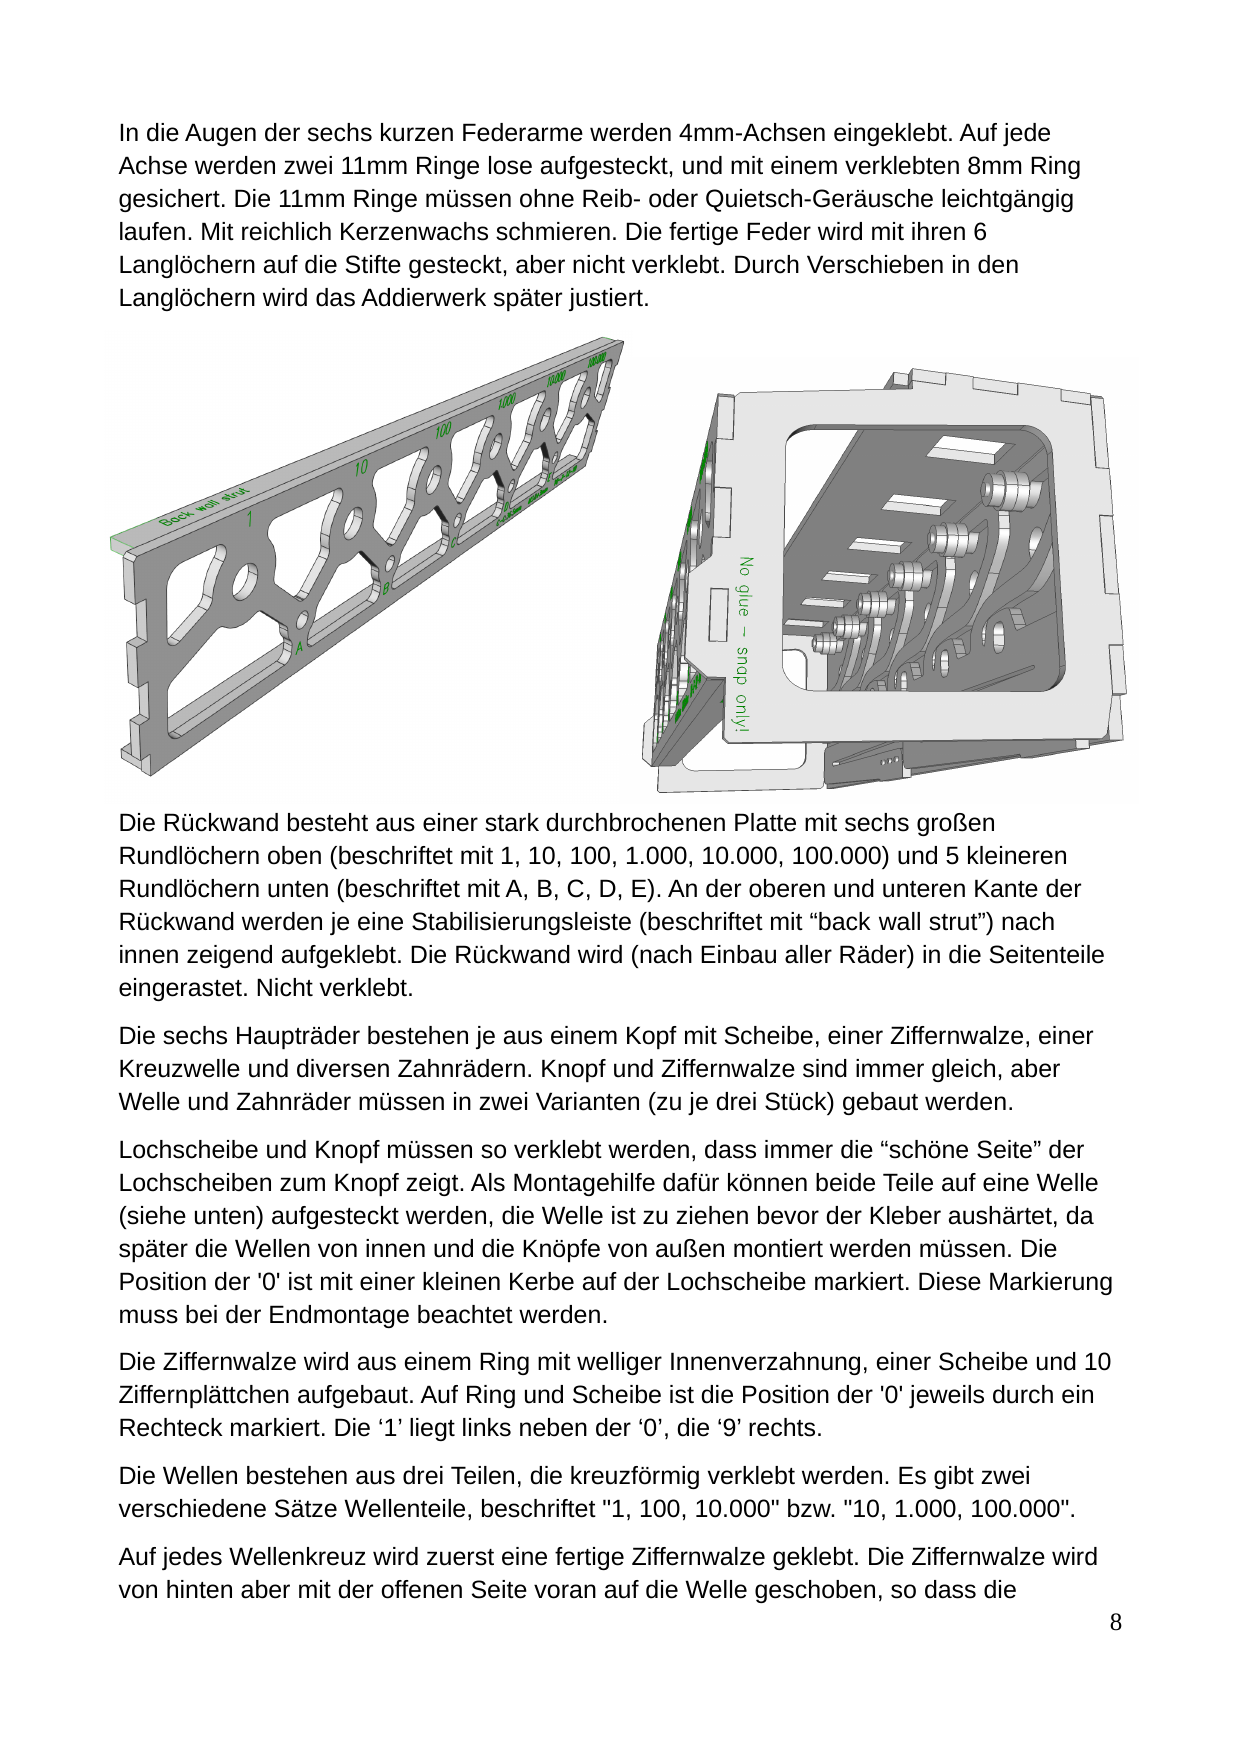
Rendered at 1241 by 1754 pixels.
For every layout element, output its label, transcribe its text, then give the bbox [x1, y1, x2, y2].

text In die Augen der sechs kurzen Federarme werden 4mm-Achsen eingeklebt. Auf jede Achse werden zwei 11mm Ringe lose aufgesteckt, und mit einem verklebten 8mm Ring gesichert. Die 11mm Ringe müssen ohne Reib- oder Quietsch-Geräusche leichtgängig laufen. Mit reichlich Kerzenwachs schmieren. Die fertige Feder wird mit ihren 6 Langlöchern auf die Stifte gesteckt, aber nicht verklebt. Durch Verschieben in den Langlöchern wird das Addierwerk später justiert. [118, 118, 1122, 312]
text Die sechs Haupträder bestehen je aus einem Kopf mit Scheibe, einer Ziffernwalze, einer Kreuzwelle und diversen Zahnrädern. Knopf und Ziffernwalze sind immer gleich, aber Welle und Zahnräder müssen in zwei Varianten (zu je drei Stück) gebaut werden. [118, 1021, 1122, 1116]
text Die Wellen bestehen aus drei Teilen, die kreuzförmig verklebt werden. Es gibt zwei verschiedene Sätze Wellenteile, beschriftet "1, 100, 10.000" bzw. "10, 1.000, 100.000". [118, 1461, 1122, 1523]
text Lochscheibe und Knopf müssen so verklebt werden, dass immer die “schöne Seite” der Lochscheiben zum Knopf zeigt. Als Montagehilfe dafür können beide Teile auf eine Welle (siehe unten) aufgesteckt werden, die Welle ist zu ziehen bevor der Kleber aushärtet, da später die Wellen von innen und die Knöpfe von außen montiert werden müssen. Die Position der '0' ist mit einer kleinen Kerbe auf der Lochscheibe markiert. Diese Markierung muss bei der Endmontage beachtet werden. [118, 1135, 1122, 1328]
text Die Rückwand besteht aus einer stark durchbrochenen Platte mit sechs großen Rundlöchern oben (beschriftet mit 1, 10, 100, 1.000, 10.000, 100.000) und 5 kleineren Rundlöchern unten (beschriftet mit A, B, C, D, E). An der oberen und unteren Kante der Rückwand werden je eine Stabilisierungsleiste (beschriftet mit “back wall strut”) nach innen zeigend aufgeklebt. Die Rückwand wird (nach Einbau aller Räder) in die Seitenteile eingerastet. Nicht verklebt. [118, 804, 1122, 1002]
text [634, 331, 1122, 357]
text Auf jedes Wellenkreuz wird zuerst eine fertige Ziffernwalze geklebt. Die Ziffernwalze wird von hinten aber mit der offenen Seite voran auf die Welle geschoben, so dass die [118, 1542, 1122, 1603]
text Die Ziffernwalze wird aus einem Ring mit welliger Innenverzahnung, einer Scheibe und 10 Ziffernplättchen aufgebaut. Auf Ring und Scheibe ist die Position der '0' jeweils durch ein Rechteck markiert. Die ‘1’ liegt links neben der ‘0’, die ‘9’ rechts. [118, 1347, 1122, 1442]
picture [103, 330, 1139, 804]
